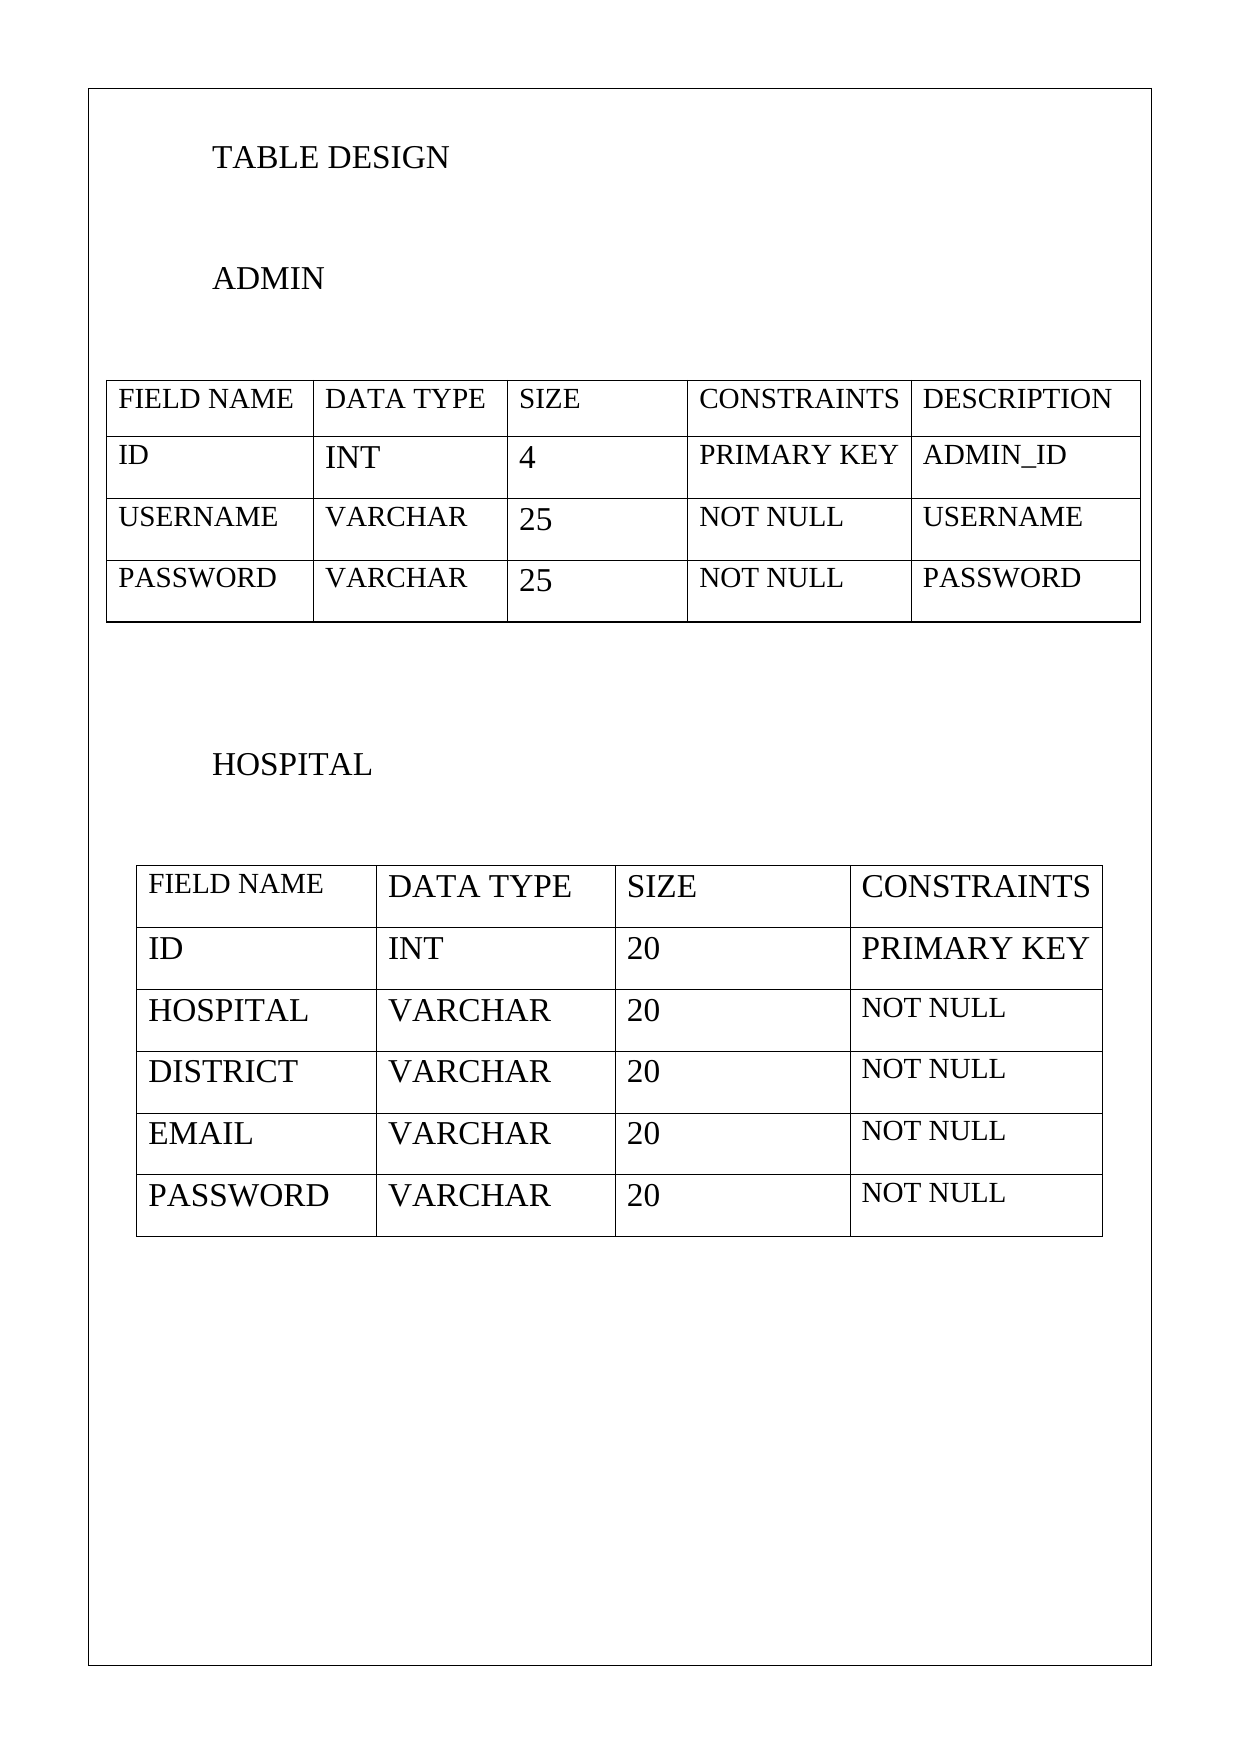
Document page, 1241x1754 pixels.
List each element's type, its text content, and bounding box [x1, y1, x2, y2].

table_cell ID [137, 928, 376, 989]
table_header FIELD NAME [107, 381, 313, 436]
table_cell NOT NULL [688, 561, 911, 621]
table_cell 25 [508, 499, 687, 559]
table_header DATA TYPE [314, 381, 507, 436]
table_cell NOT NULL [851, 990, 1102, 1051]
table_cell NOT NULL [851, 1114, 1102, 1174]
table_cell VARCHAR [377, 990, 615, 1051]
table_header CONSTRAINTS [851, 866, 1102, 927]
table_cell VARCHAR [377, 1052, 615, 1112]
table_cell NOT NULL [851, 1175, 1102, 1236]
table_cell EMAIL [137, 1114, 376, 1174]
table_header FIELD NAME [137, 866, 376, 927]
table_cell 25 [508, 561, 687, 621]
table_cell 20 [616, 990, 850, 1051]
table_cell DISTRICT [137, 1052, 376, 1112]
table_header SIZE [616, 866, 850, 927]
table_cell PRIMARY KEY [851, 928, 1102, 989]
table_cell VARCHAR [314, 499, 507, 559]
table_cell NOT NULL [851, 1052, 1102, 1112]
table_header SIZE [508, 381, 687, 436]
text HOSPITAL [137, 744, 1103, 782]
table_cell USERNAME [107, 499, 313, 559]
text ADMIN [137, 258, 1103, 297]
table_cell NOT NULL [688, 499, 911, 559]
table_cell PASSWORD [137, 1175, 376, 1236]
table_cell HOSPITAL [137, 990, 376, 1051]
table_cell INT [314, 437, 507, 498]
table_header DATA TYPE [377, 866, 615, 927]
text TABLE DESIGN [137, 137, 1103, 175]
table_cell 20 [616, 1114, 850, 1174]
table_header CONSTRAINTS [688, 381, 911, 436]
table_cell 20 [616, 928, 850, 989]
table_cell VARCHAR [377, 1114, 615, 1174]
table_cell 20 [616, 1175, 850, 1236]
table_cell PRIMARY KEY [688, 437, 911, 498]
table_cell 20 [616, 1052, 850, 1112]
table_cell INT [377, 928, 615, 989]
table_header DESCRIPTION [912, 381, 1140, 436]
table_cell USERNAME [912, 499, 1140, 559]
table_cell PASSWORD [107, 561, 313, 621]
table_cell ID [107, 437, 313, 498]
table_cell PASSWORD [912, 561, 1140, 621]
table_cell 4 [508, 437, 687, 498]
table_cell VARCHAR [314, 561, 507, 621]
table_cell ADMIN_ID [912, 437, 1140, 498]
table_cell VARCHAR [377, 1175, 615, 1236]
